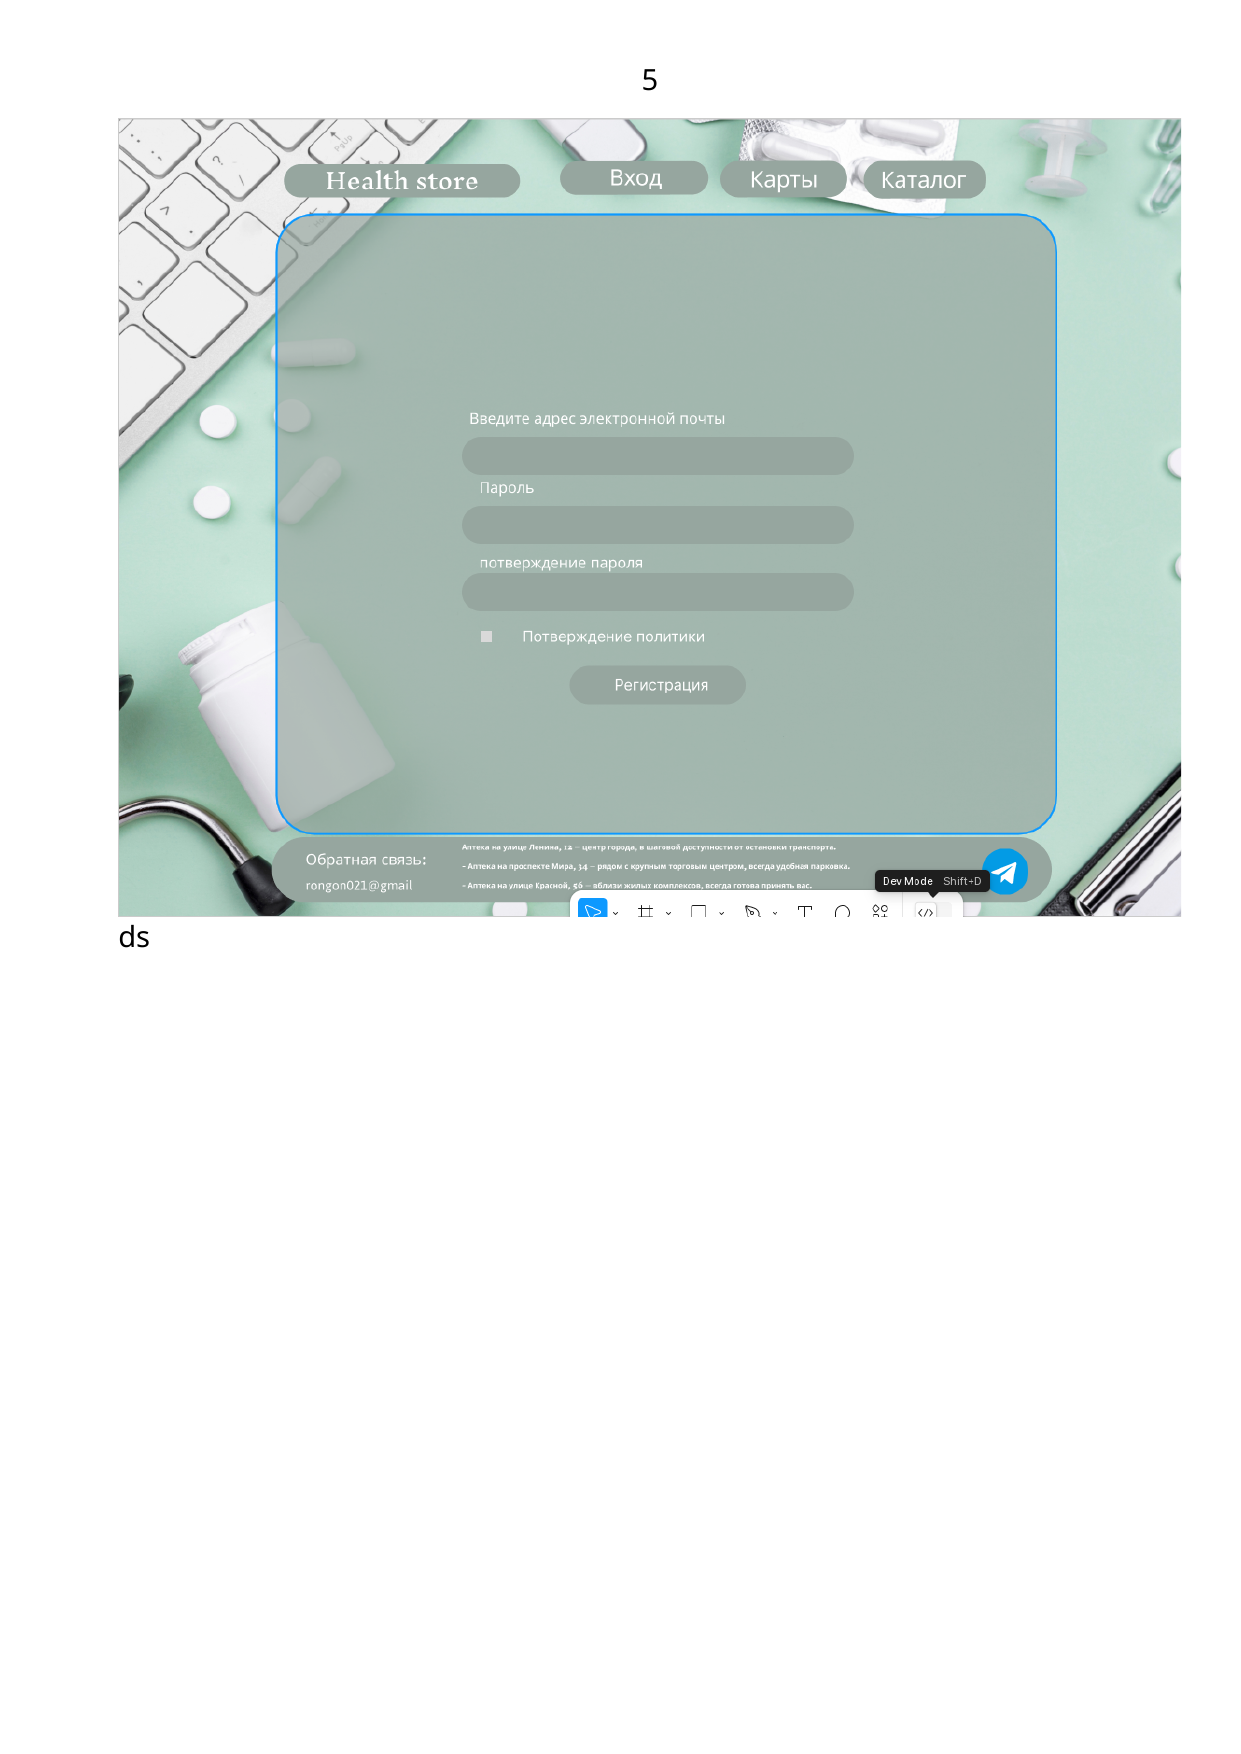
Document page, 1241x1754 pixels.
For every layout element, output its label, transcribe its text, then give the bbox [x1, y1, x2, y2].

picture [118, 118, 1182, 917]
text ds [118, 917, 1181, 956]
